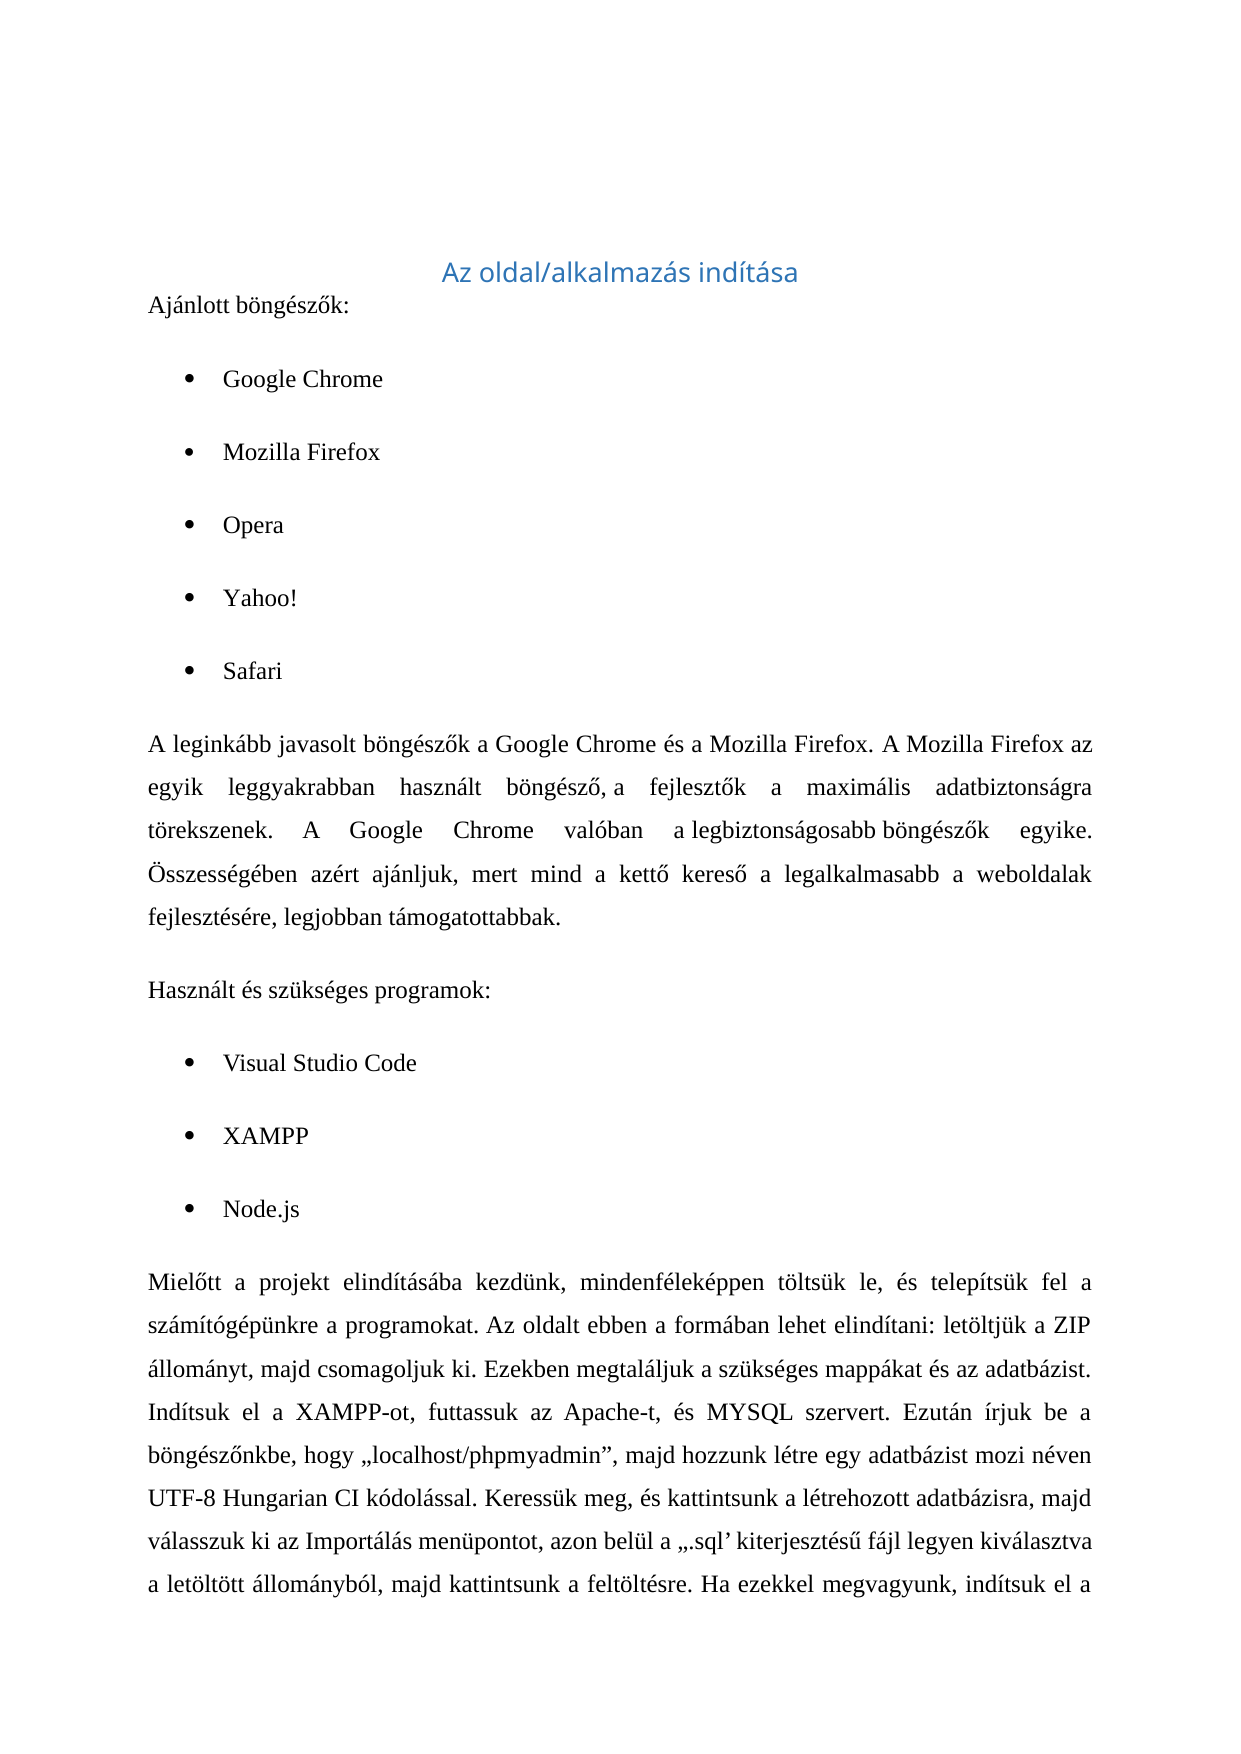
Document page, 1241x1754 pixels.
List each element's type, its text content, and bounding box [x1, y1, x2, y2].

list XAMPP [185, 1121, 1093, 1150]
text Ajánlott böngészők: [148, 291, 1093, 319]
list Yahoo! [185, 583, 1093, 612]
list Visual Studio Code [185, 1048, 1093, 1077]
list Mozilla Firefox [185, 437, 1093, 466]
list Node.js [185, 1194, 1093, 1223]
list Opera [185, 510, 1093, 539]
list Google Chrome [185, 364, 1093, 392]
subtitle Használt és szükséges programok: [148, 975, 1093, 1004]
list Safari [185, 656, 1093, 685]
subtitle Az oldal/alkalmazás indítása [148, 254, 1093, 291]
text A leginkább javasolt böngészők a Google Chrome és a Mozilla Firefox. A Mozilla Firefox az egyik leggyakrabban használt böngésző, a fejlesztők a maximális adatbiztonságra törekszenek. A Google Chrome valóban a legbiztonságosabb böngészők egyike. Összességében azért ajánljuk, mert mind a kettő kereső a legalkalmasabb a weboldalak fejlesztésére, legjobban támogatottabbak. [148, 729, 1093, 931]
text Mielőtt a projekt elindításába kezdünk, mindenféleképpen töltsük le, és telepítsük fel a számítógépünkre a programokat. Az oldalt ebben a formában lehet elindítani: letöltjük a ZIP állományt, majd csomagoljuk ki. Ezekben megtaláljuk a szükséges mappákat és az adatbázist. Indítsuk el a XAMPP-ot, futtassuk az Apache-t, és MYSQL szervert. Ezután írjuk be a böngészőnkbe, hogy „localhost/phpmyadmin”, majd hozzunk létre egy adatbázist mozi néven UTF-8 Hungarian CI kódolással. Keressük meg, és kattintsunk a létrehozott adatbázisra, majd válasszuk ki az Importálás menüpontot, azon belül a „.sql’ kiterjesztésű fájl legyen kiválasztva a letöltött állományból, majd kattintsunk a feltöltésre. Ha ezekkel megvagyunk, indítsuk el a [148, 1267, 1093, 1598]
